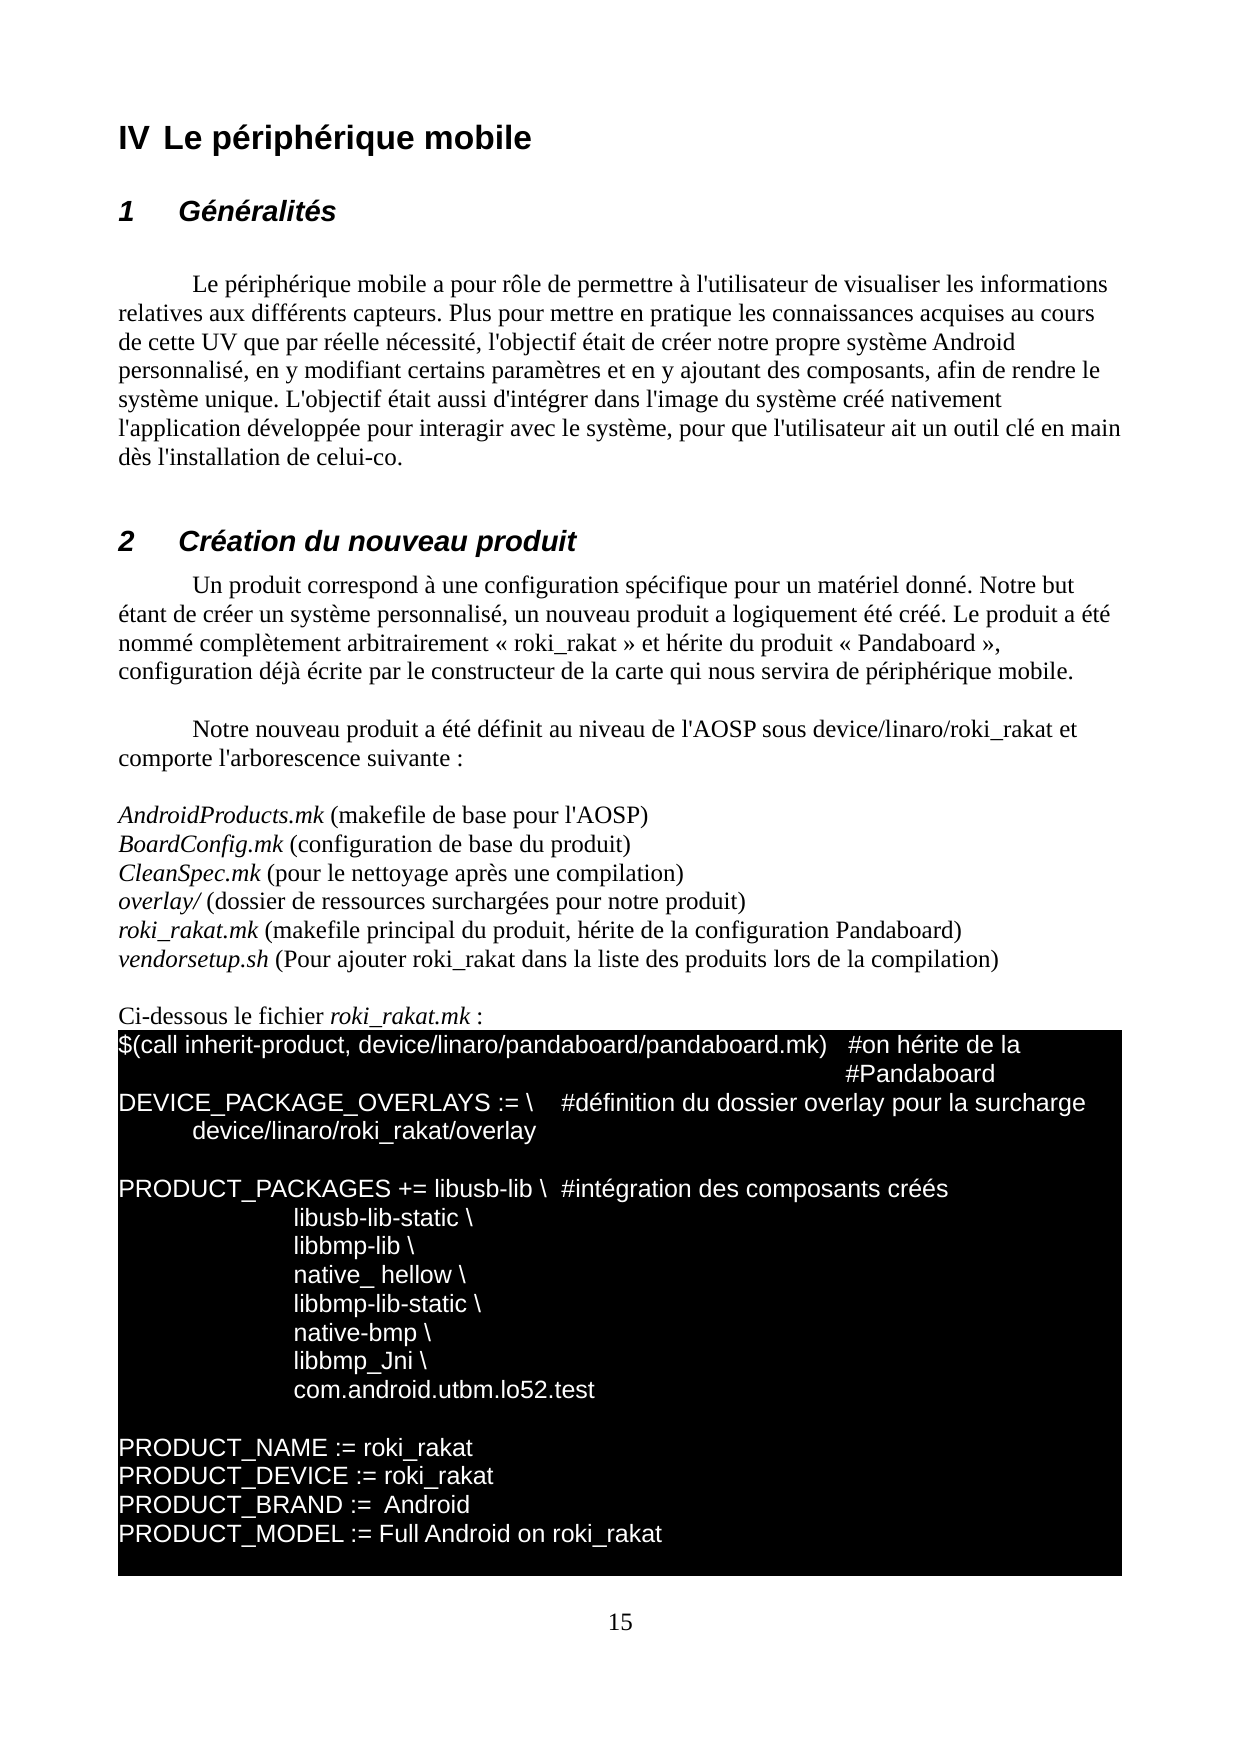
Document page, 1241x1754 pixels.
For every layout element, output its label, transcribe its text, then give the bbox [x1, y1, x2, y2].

text AndroidProducts.mk (makefile de base pour l'AOSP) [118, 800, 1122, 829]
text Ci-dessous le fichier roki_rakat.mk : [118, 1001, 1122, 1030]
text com.android.utbm.lo52.test [118, 1375, 1122, 1404]
subtitle Le périphérique mobile [118, 118, 1122, 157]
text CleanSpec.mk (pour le nettoyage après une compilation) [118, 858, 1122, 886]
text BoardConfig.mk (configuration de base du produit) [118, 829, 1122, 858]
text Notre nouveau produit a été définit au niveau de l'AOSP sous device/linaro/roki_rakat et comporte l'arborescence suivante : [118, 714, 1122, 771]
text #Pandaboard [118, 1059, 1122, 1088]
text libbmp-lib-static \ [118, 1289, 1122, 1318]
text roki_rakat.mk (makefile principal du produit, hérite de la configuration Pandaboard) [118, 915, 1122, 944]
text overlay/ (dossier de ressources surchargées pour notre produit) [118, 886, 1122, 915]
text device/linaro/roki_rakat/overlay [118, 1116, 1122, 1145]
text DEVICE_PACKAGE_OVERLAYS := \ #définition du dossier overlay pour la surcharge [118, 1088, 1122, 1116]
text libbmp_Jni \ [118, 1346, 1122, 1375]
text PRODUCT_DEVICE := roki_rakat [118, 1461, 1122, 1490]
text native-bmp \ [118, 1318, 1122, 1346]
text PRODUCT_MODEL := Full Android on roki_rakat [118, 1519, 1122, 1548]
subtitle Création du nouveau produit [118, 524, 1122, 558]
text vendorsetup.sh (Pour ajouter roki_rakat dans la liste des produits lors de la compilation) [118, 944, 1122, 973]
text $(call inherit-product, device/linaro/pandaboard/pandaboard.mk) #on hérite de la [118, 1030, 1122, 1059]
text Le périphérique mobile a pour rôle de permettre à l'utilisateur de visualiser les informations relatives aux différents capteurs. Plus pour mettre en pratique les connaissances acquises au cours de cette UV que par réelle nécessité, l'objectif était de créer notre propre système Android personnalisé, en y modifiant certains paramètres et en y ajoutant des composants, afin de rendre le système unique. L'objectif était aussi d'intégrer dans l'image du système créé nativement l'application développée pour interagir avec le système, pour que l'utilisateur ait un outil clé en main dès l'installation de celui-co. [118, 269, 1122, 470]
text libbmp-lib \ [118, 1231, 1122, 1260]
text PRODUCT_PACKAGES += libusb-lib \ #intégration des composants créés [118, 1174, 1122, 1203]
text PRODUCT_BRAND := Android [118, 1490, 1122, 1519]
text native_ hellow \ [118, 1260, 1122, 1289]
text Un produit correspond à une configuration spécifique pour un matériel donné. Notre but étant de créer un système personnalisé, un nouveau produit a logiquement été créé. Le produit a été nommé complètement arbitrairement « roki_rakat » et hérite du produit « Pandaboard », configuration déjà écrite par le constructeur de la carte qui nous servira de périphérique mobile. [118, 570, 1122, 685]
text libusb-lib-static \ [118, 1203, 1122, 1231]
subtitle Généralités [118, 194, 1122, 228]
text PRODUCT_NAME := roki_rakat [118, 1433, 1122, 1461]
